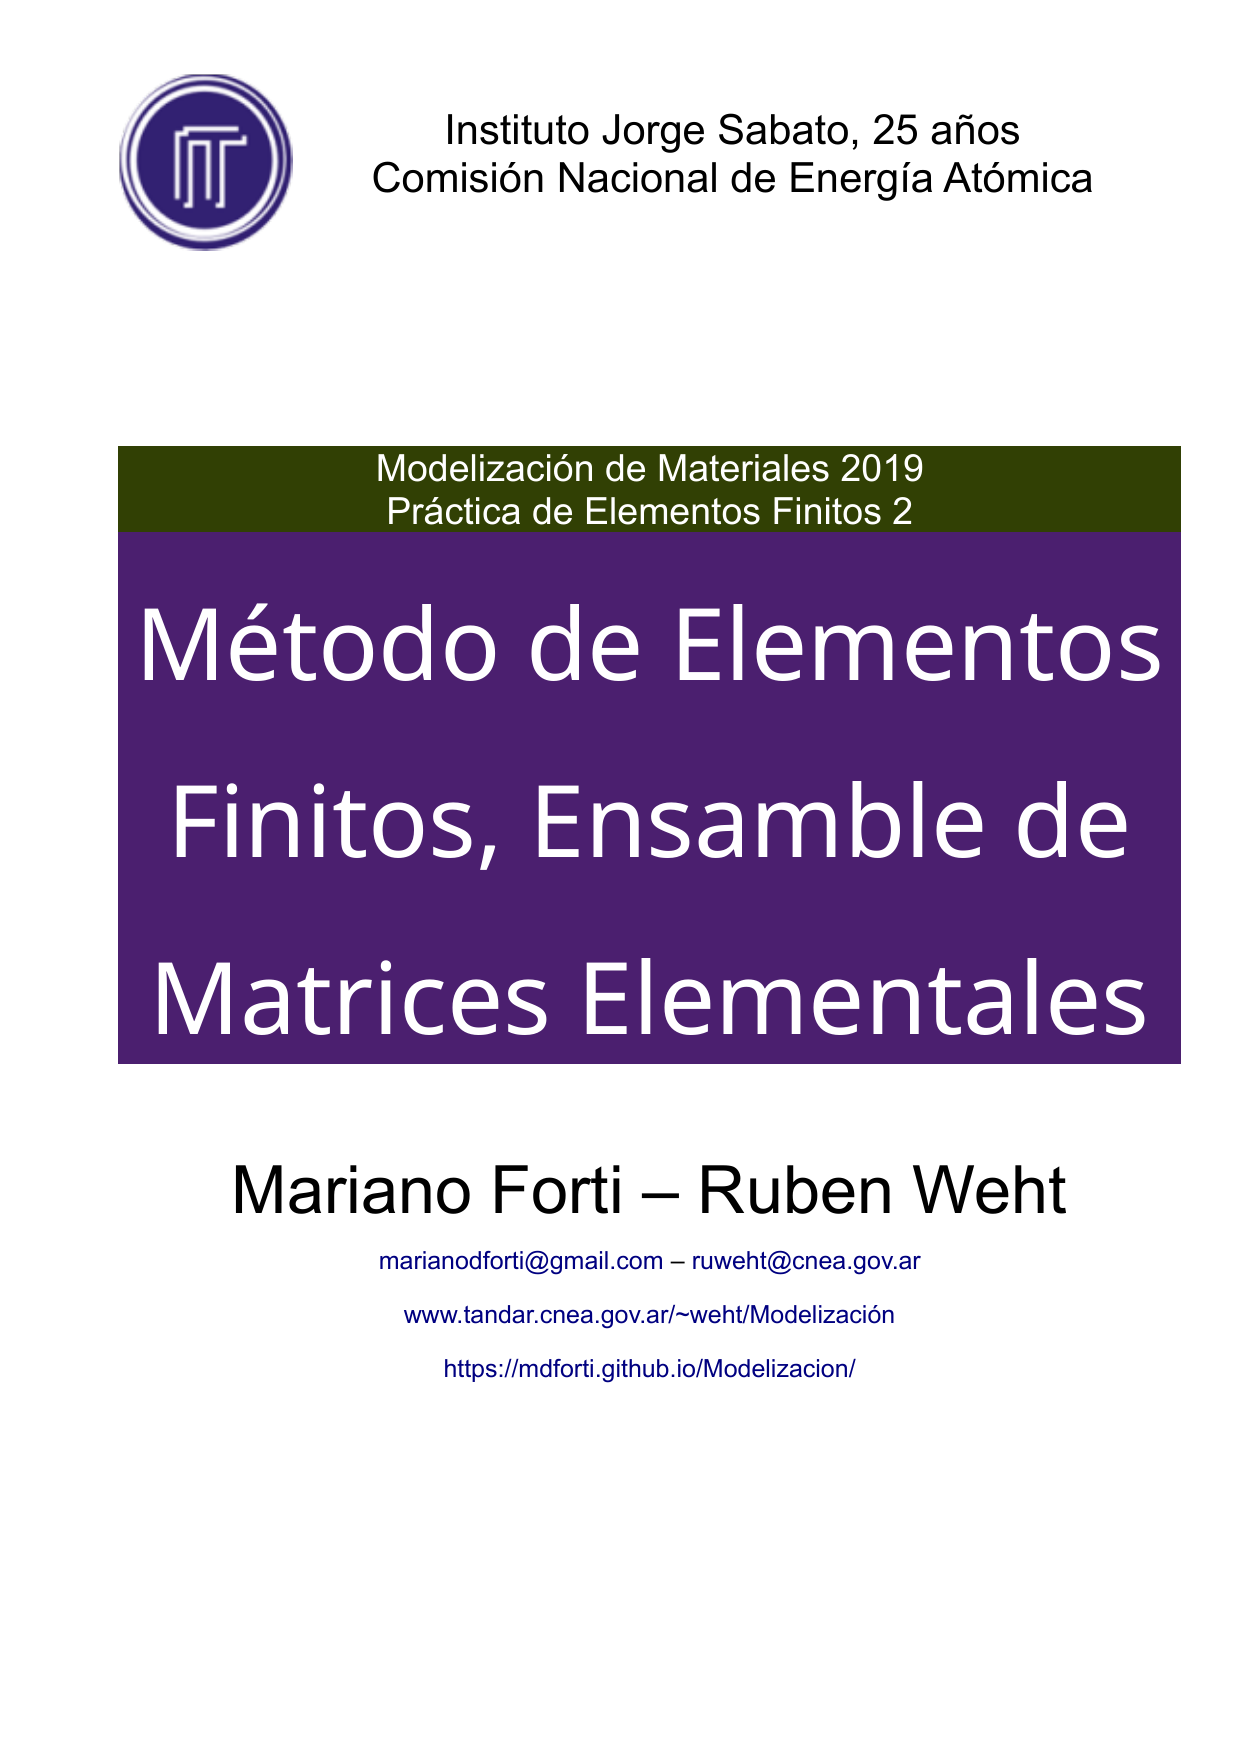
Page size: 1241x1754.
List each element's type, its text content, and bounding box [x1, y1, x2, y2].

text www.tandar.cnea.gov.ar/~weht/Modelización [118, 1300, 1181, 1329]
subtitle Método de Elementos Finitos, Ensamble de Matrices Elementales [118, 532, 1181, 1064]
picture [118, 73, 293, 251]
text https://mdforti.github.io/Modelizacion/ [118, 1354, 1181, 1382]
text Práctica de Elementos Finitos 2 [118, 489, 1181, 532]
text marianodforti@gmail.com – ruweht@cnea.gov.ar [118, 1246, 1181, 1275]
text Modelización de Materiales 2019 [118, 446, 1181, 489]
text Instituto Jorge Sabato, 25 años [293, 106, 1172, 153]
text Mariano Forti – Ruben Weht [118, 1151, 1181, 1227]
text Comisión Nacional de Energía Atómica [293, 153, 1172, 201]
